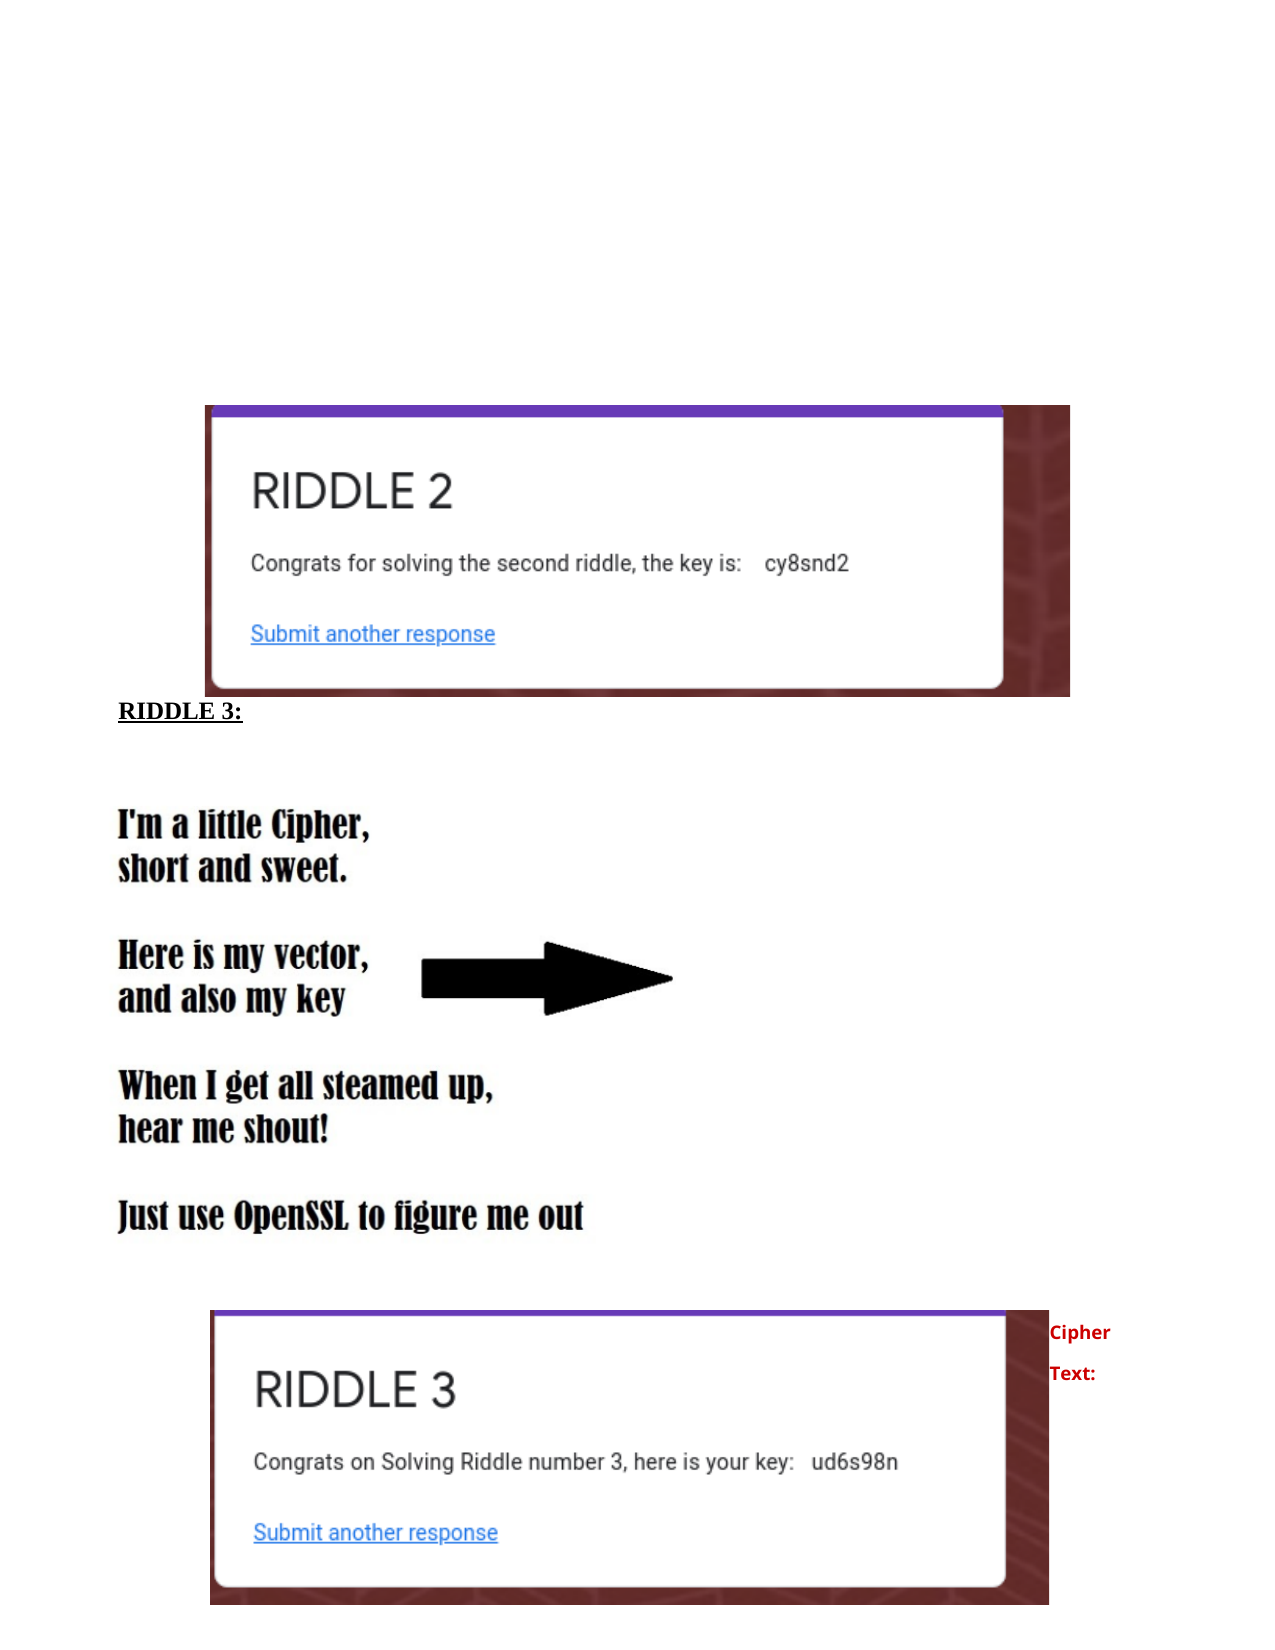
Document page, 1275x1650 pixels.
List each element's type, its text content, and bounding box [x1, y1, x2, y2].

text [118, 1320, 210, 1386]
picture [204, 405, 1071, 697]
text RIDDLE 3: [118, 492, 1157, 725]
picture [210, 1310, 1050, 1605]
picture [77, 778, 702, 1281]
text Cipher Text: [1050, 1320, 1157, 1386]
